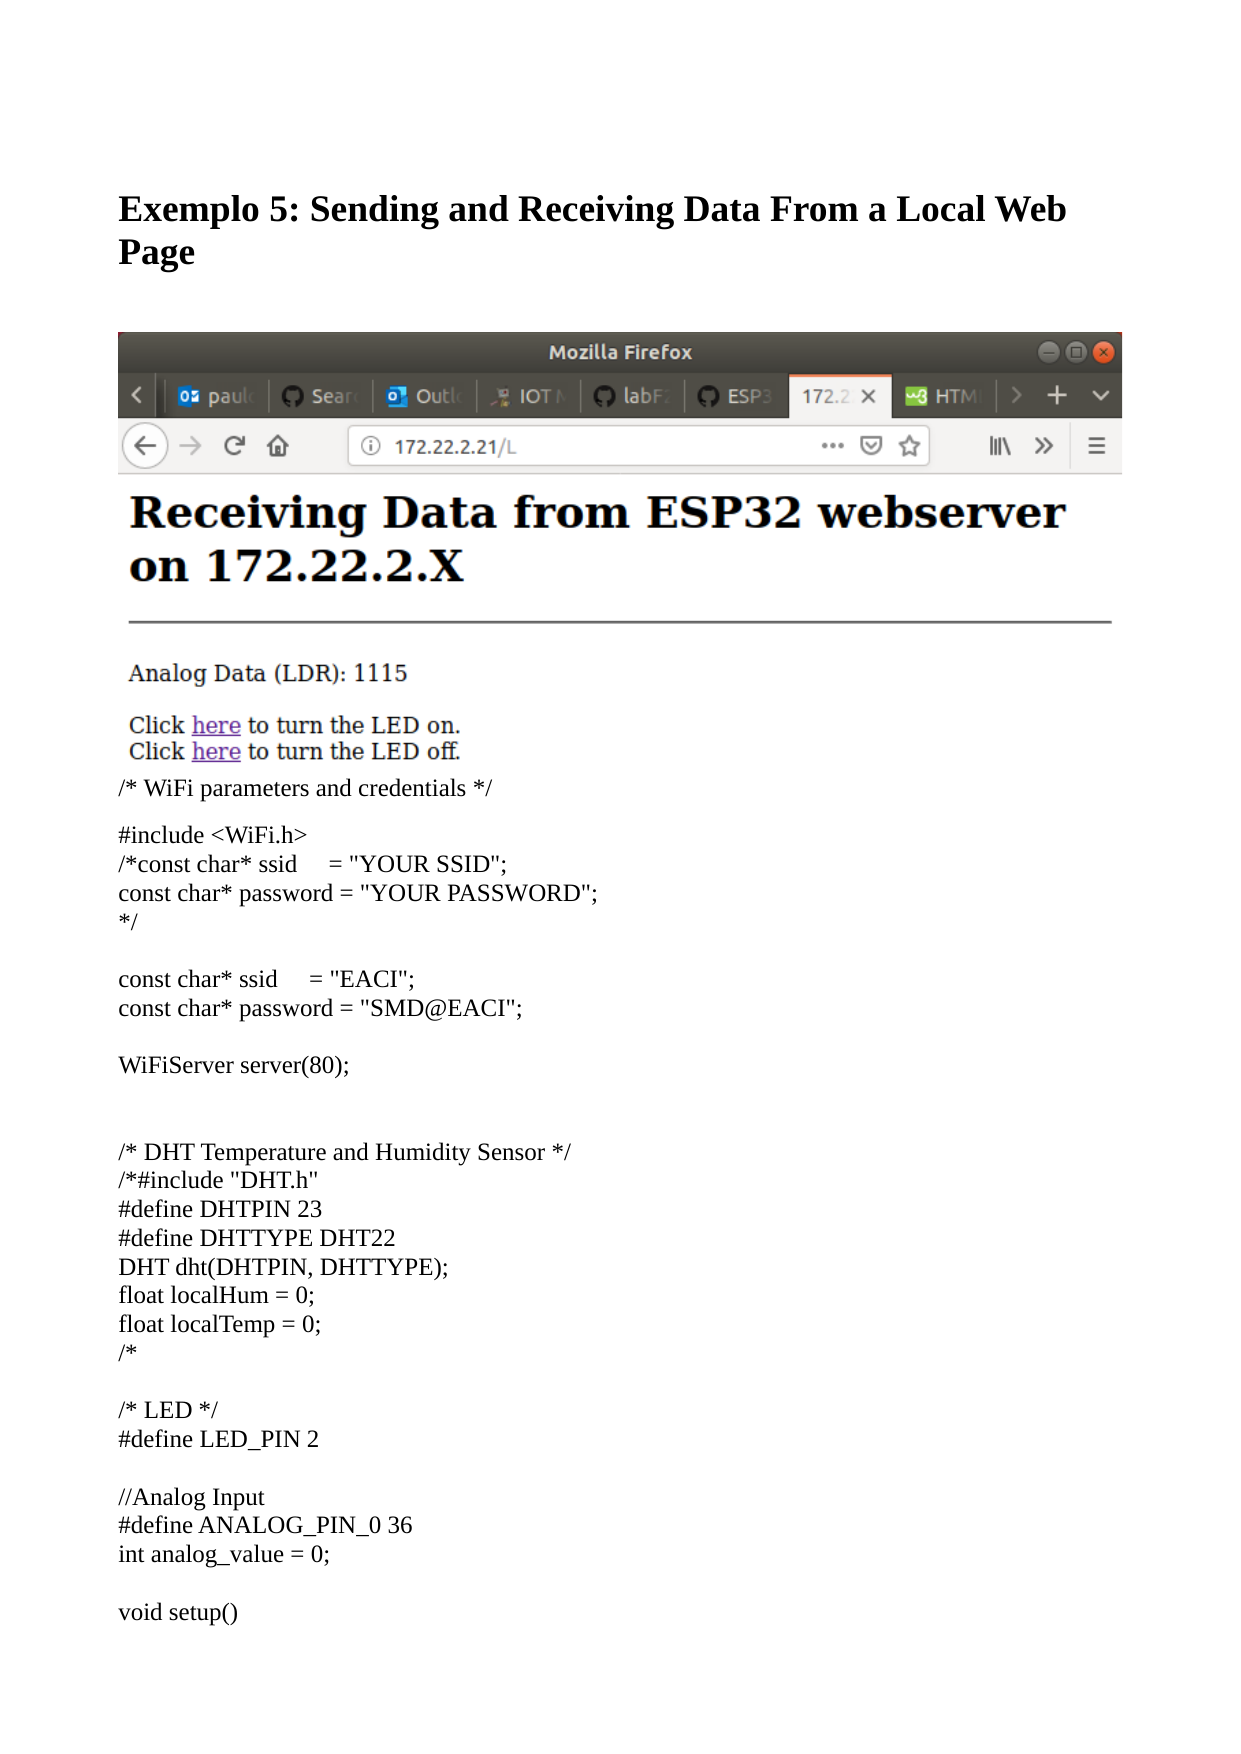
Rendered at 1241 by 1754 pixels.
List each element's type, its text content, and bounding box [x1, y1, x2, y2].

text /* DHT Temperature and Humidity Sensor */ [118, 1137, 1122, 1166]
text WiFiServer server(80); [118, 1051, 1122, 1079]
text DHT dht(DHTPIN, DHTTYPE); [118, 1252, 1122, 1281]
text const char* password = "YOUR PASSWORD"; [118, 878, 1122, 907]
text float localHum = 0; [118, 1281, 1122, 1309]
text //Analog Input [118, 1482, 1122, 1511]
text /*const char* ssid = "YOUR SSID"; [118, 849, 1122, 878]
text /* WiFi parameters and credentials */ [118, 769, 1122, 802]
text #define LED_PIN 2 [118, 1424, 1122, 1453]
text #define ANALOG_PIN_0 36 [118, 1511, 1122, 1539]
text #define DHTPIN 23 [118, 1194, 1122, 1223]
text float localTemp = 0; [118, 1309, 1122, 1338]
subtitle Exemplo 5: Sending and Receiving Data From a Local Web Page [118, 187, 1122, 273]
text const char* ssid = "EACI"; [118, 964, 1122, 993]
text const char* password = "SMD@EACI"; [118, 993, 1122, 1022]
text void setup() [118, 1597, 1122, 1626]
picture [118, 332, 1123, 769]
text /* [118, 1338, 1122, 1367]
text */ [118, 907, 1122, 936]
text #include <WiFi.h> [118, 821, 1122, 849]
text int analog_value = 0; [118, 1539, 1122, 1568]
text #define DHTTYPE DHT22 [118, 1223, 1122, 1252]
text /* LED */ [118, 1396, 1122, 1424]
text /*#include "DHT.h" [118, 1166, 1122, 1194]
